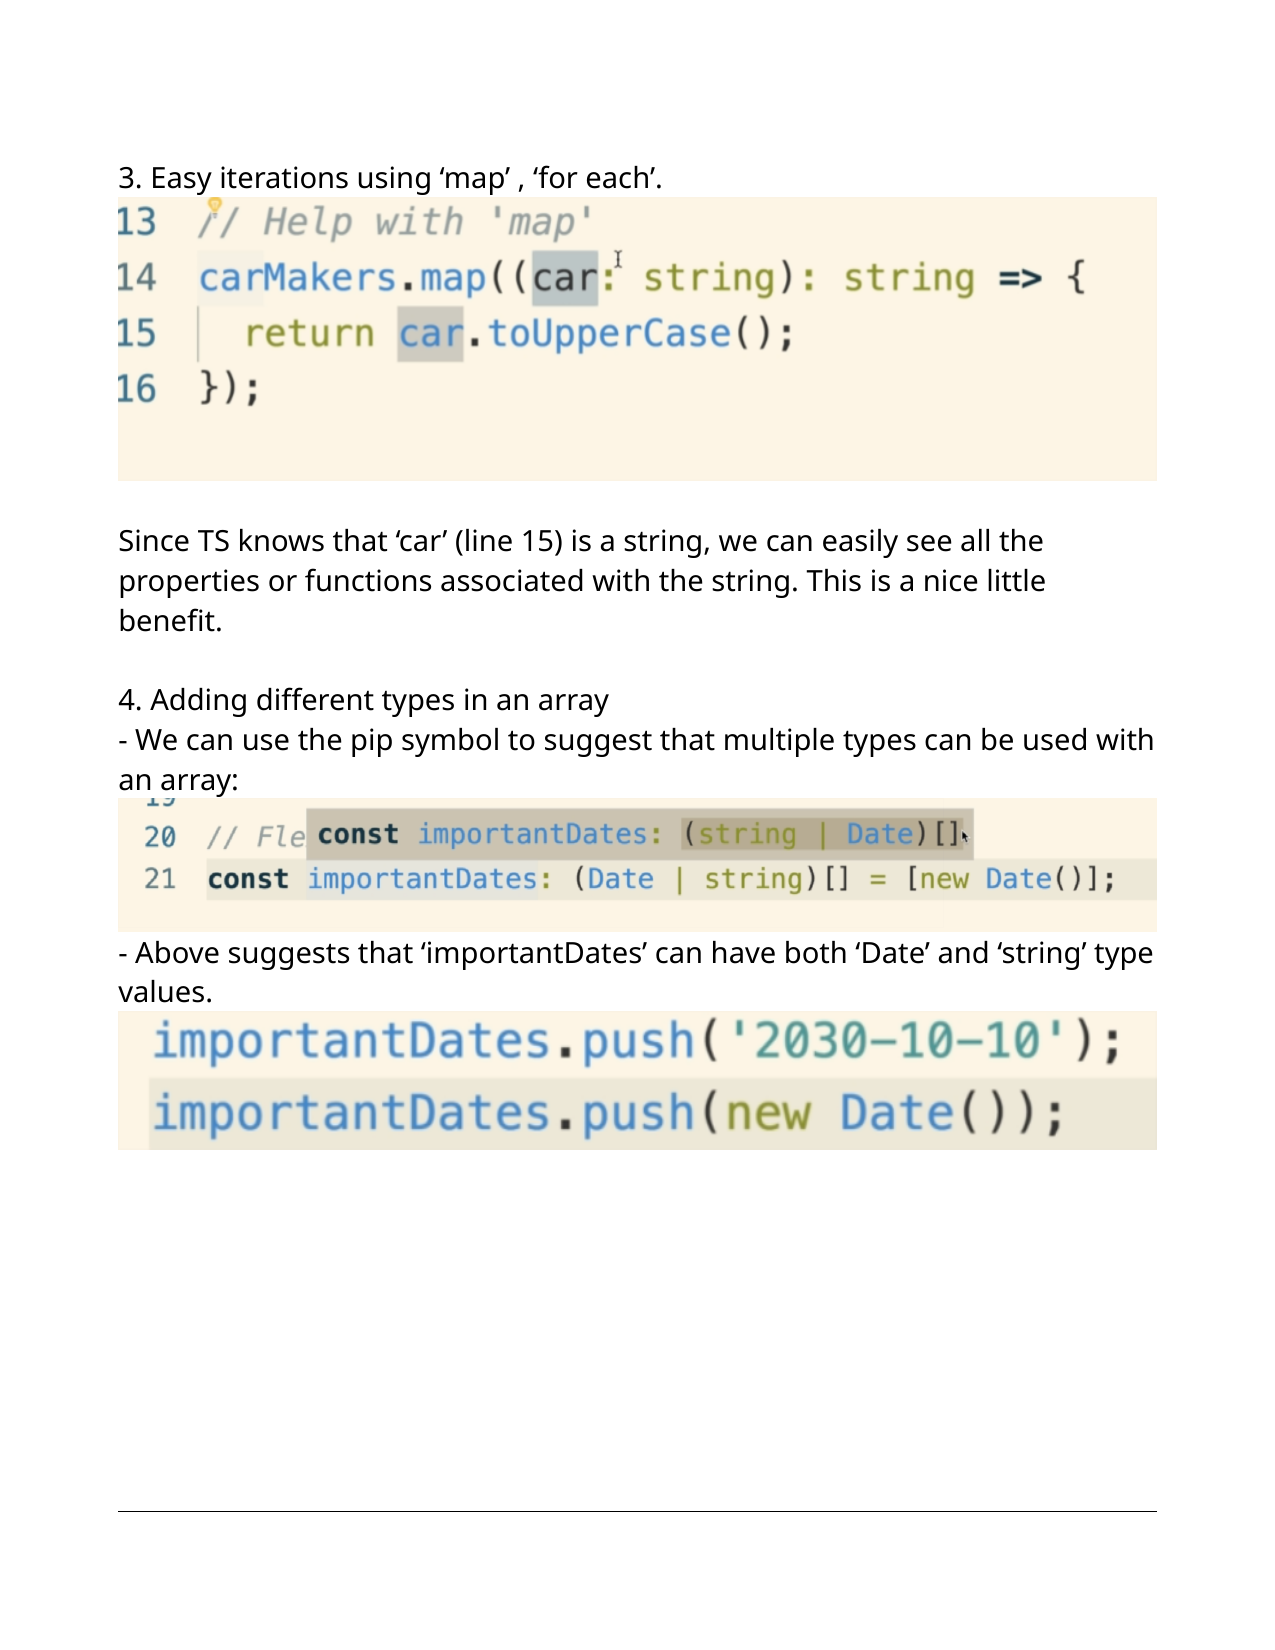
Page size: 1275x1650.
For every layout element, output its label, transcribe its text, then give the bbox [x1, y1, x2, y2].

text - We can use the pip symbol to suggest that multiple types can be used with an array: [118, 719, 1157, 798]
text Since TS knows that ‘car’ (line 15) is a string, we can easily see all the properties or functions associated with the string. This is a nice little benefit. [118, 521, 1157, 640]
picture [118, 197, 1157, 481]
text 3. Easy iterations using ‘map’ , ‘for each’. [118, 158, 1157, 197]
text 4. Adding different types in an array [118, 679, 1157, 719]
picture [118, 1011, 1157, 1150]
picture [118, 798, 1157, 932]
text - Above suggests that ‘importantDates’ can have both ‘Date’ and ‘string’ type values. [118, 932, 1157, 1011]
